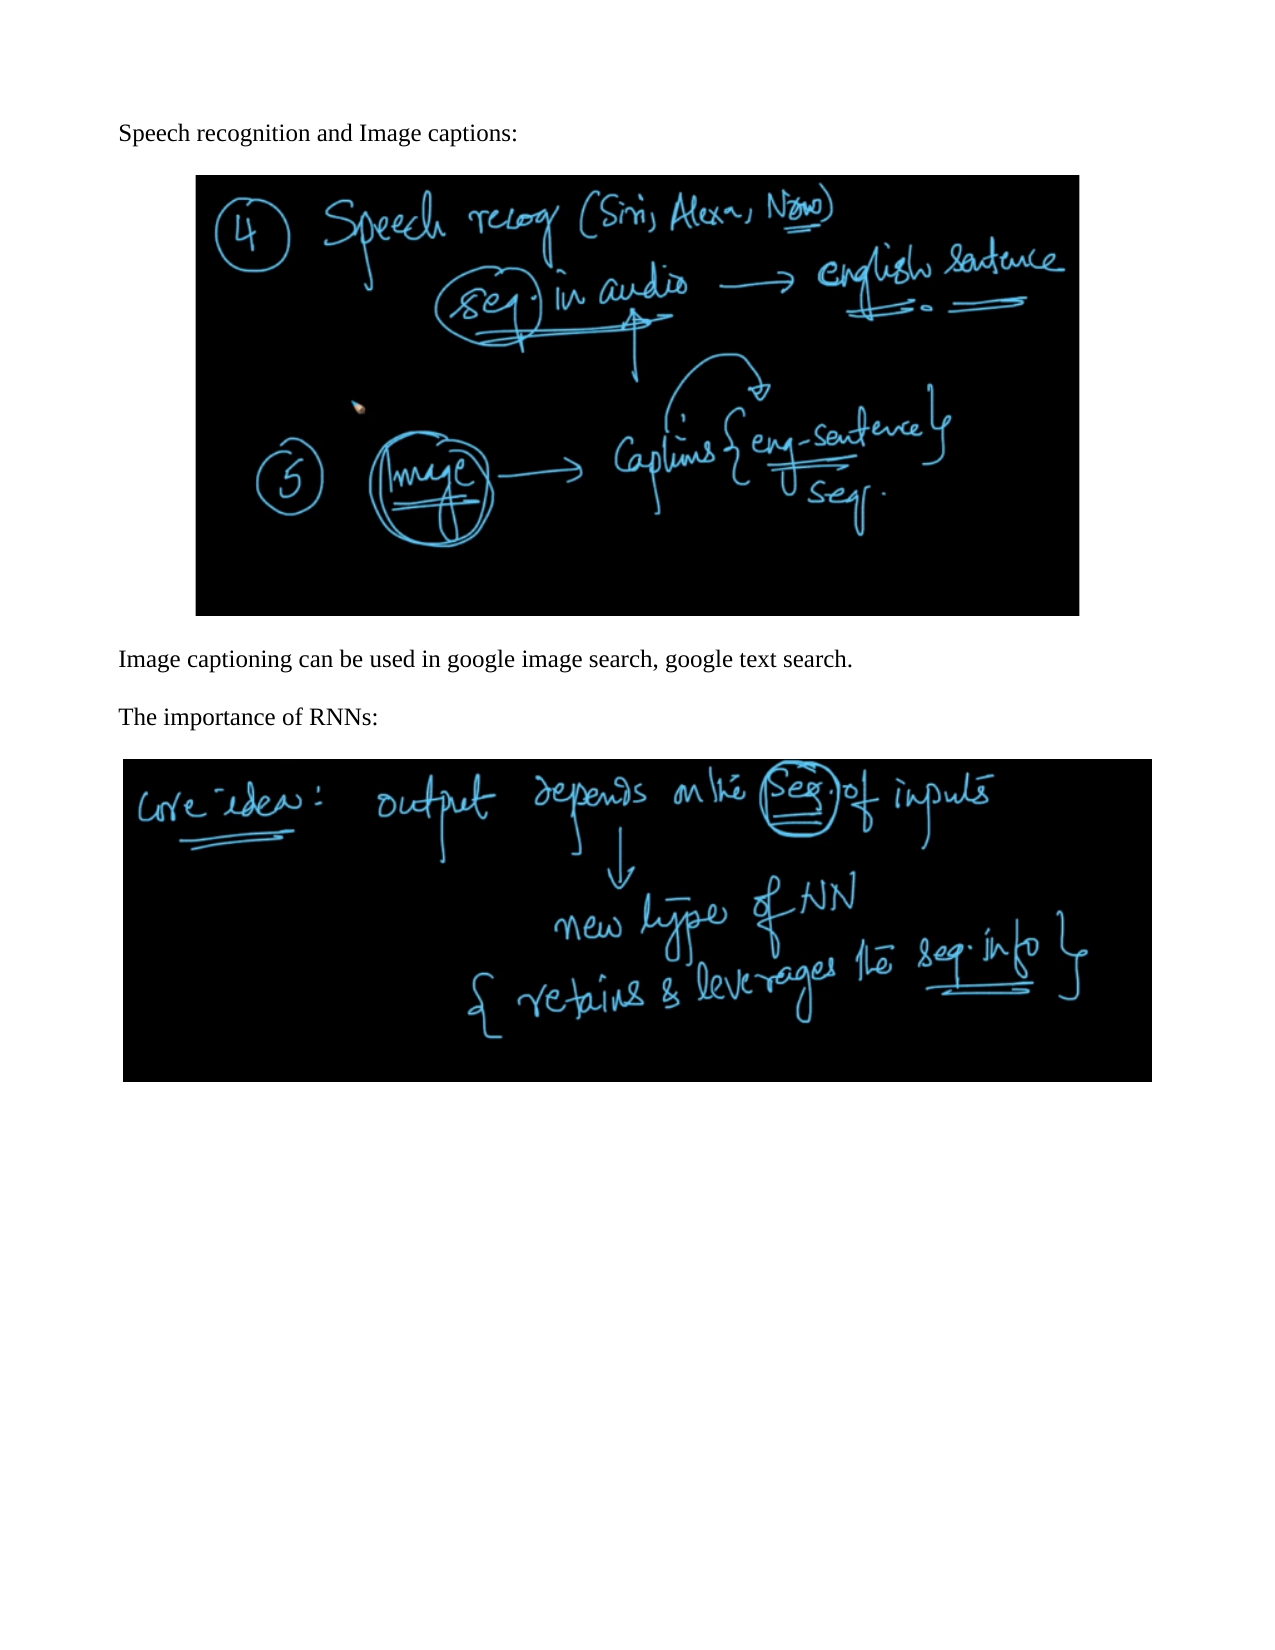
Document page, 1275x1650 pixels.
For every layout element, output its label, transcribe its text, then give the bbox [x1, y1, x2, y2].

text The importance of RNNs: [118, 702, 1157, 731]
text Image captioning can be used in google image search, google text search. [118, 644, 1157, 673]
picture [123, 759, 1152, 1082]
picture [195, 175, 1080, 616]
text Speech recognition and Image captions: [118, 118, 1157, 147]
